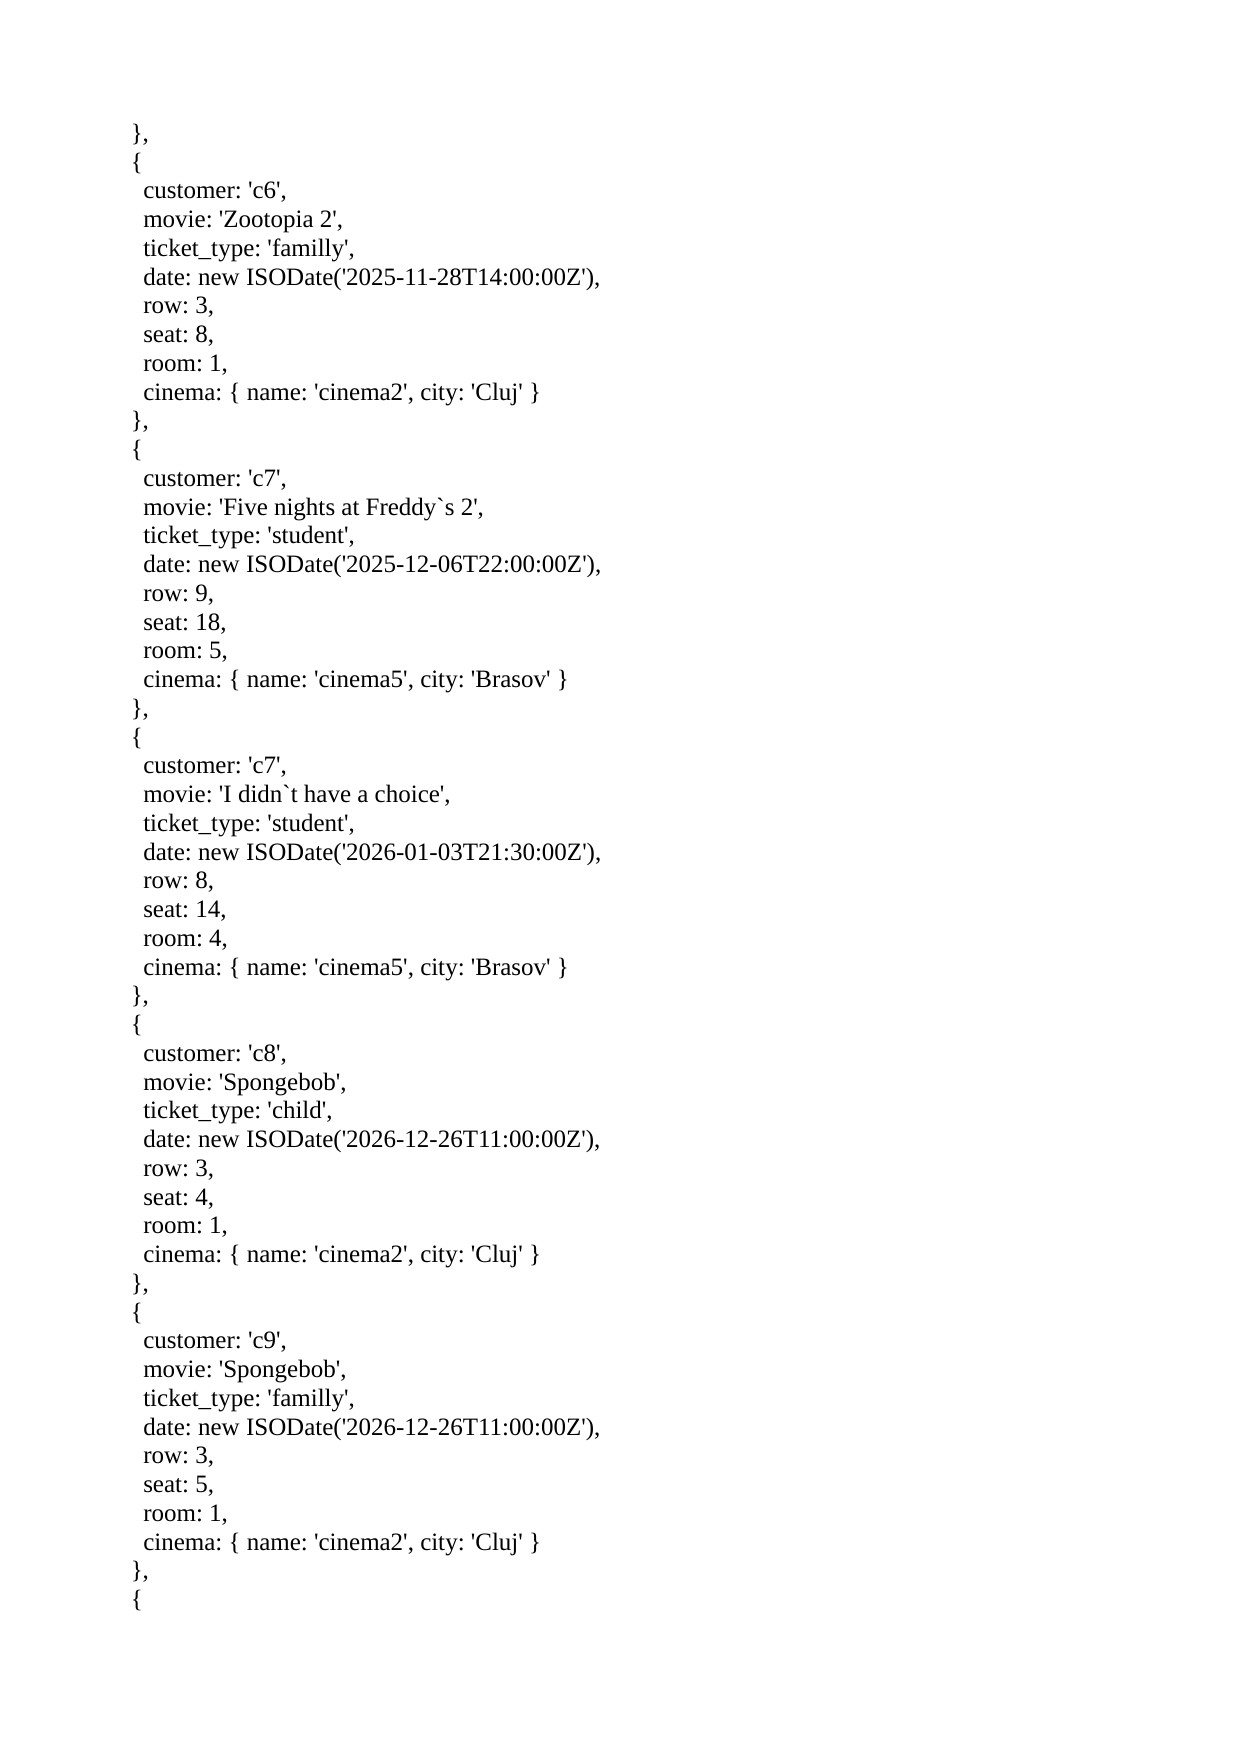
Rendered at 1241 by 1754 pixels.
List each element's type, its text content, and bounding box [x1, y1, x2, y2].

text date: new ISODate('2025-11-28T14:00:00Z'), [118, 262, 1122, 291]
text room: 5, [118, 636, 1122, 664]
text customer: 'c9', [118, 1326, 1122, 1354]
text row: 3, [118, 1153, 1122, 1182]
text movie: 'I didn`t have a choice', [118, 779, 1122, 808]
text { [118, 1009, 1122, 1038]
text movie: 'Spongebob', [118, 1067, 1122, 1096]
text seat: 4, [118, 1182, 1122, 1211]
text room: 1, [118, 1211, 1122, 1239]
text cinema: { name: 'cinema2', city: 'Cluj' } [118, 377, 1122, 406]
text ticket_type: 'familly', [118, 233, 1122, 262]
text room: 1, [118, 1498, 1122, 1527]
text cinema: { name: 'cinema2', city: 'Cluj' } [118, 1527, 1122, 1556]
text cinema: { name: 'cinema2', city: 'Cluj' } [118, 1239, 1122, 1268]
text { [118, 434, 1122, 463]
text date: new ISODate('2026-12-26T11:00:00Z'), [118, 1412, 1122, 1441]
text seat: 14, [118, 894, 1122, 923]
text movie: 'Spongebob', [118, 1354, 1122, 1383]
text ticket_type: 'familly', [118, 1383, 1122, 1412]
text room: 4, [118, 923, 1122, 952]
text date: new ISODate('2025-12-06T22:00:00Z'), [118, 549, 1122, 578]
text { [118, 1297, 1122, 1326]
text cinema: { name: 'cinema5', city: 'Brasov' } [118, 952, 1122, 981]
text customer: 'c7', [118, 463, 1122, 492]
text seat: 18, [118, 607, 1122, 636]
text }, [118, 693, 1122, 722]
text }, [118, 1268, 1122, 1297]
text movie: 'Zootopia 2', [118, 204, 1122, 233]
text }, [118, 981, 1122, 1009]
text }, [118, 1556, 1122, 1584]
text }, [118, 118, 1122, 147]
text customer: 'c7', [118, 751, 1122, 779]
text { [118, 722, 1122, 751]
text }, [118, 406, 1122, 434]
text room: 1, [118, 348, 1122, 377]
text customer: 'c8', [118, 1038, 1122, 1067]
text date: new ISODate('2026-12-26T11:00:00Z'), [118, 1124, 1122, 1153]
text ticket_type: 'student', [118, 808, 1122, 837]
text customer: 'c6', [118, 176, 1122, 204]
text row: 8, [118, 866, 1122, 894]
text ticket_type: 'student', [118, 521, 1122, 549]
text seat: 8, [118, 319, 1122, 348]
text cinema: { name: 'cinema5', city: 'Brasov' } [118, 664, 1122, 693]
text date: new ISODate('2026-01-03T21:30:00Z'), [118, 837, 1122, 866]
text ticket_type: 'child', [118, 1096, 1122, 1124]
text seat: 5, [118, 1469, 1122, 1498]
text movie: 'Five nights at Freddy`s 2', [118, 492, 1122, 521]
text row: 9, [118, 578, 1122, 607]
text row: 3, [118, 291, 1122, 319]
text { [118, 147, 1122, 176]
text row: 3, [118, 1441, 1122, 1469]
text { [118, 1584, 1122, 1613]
